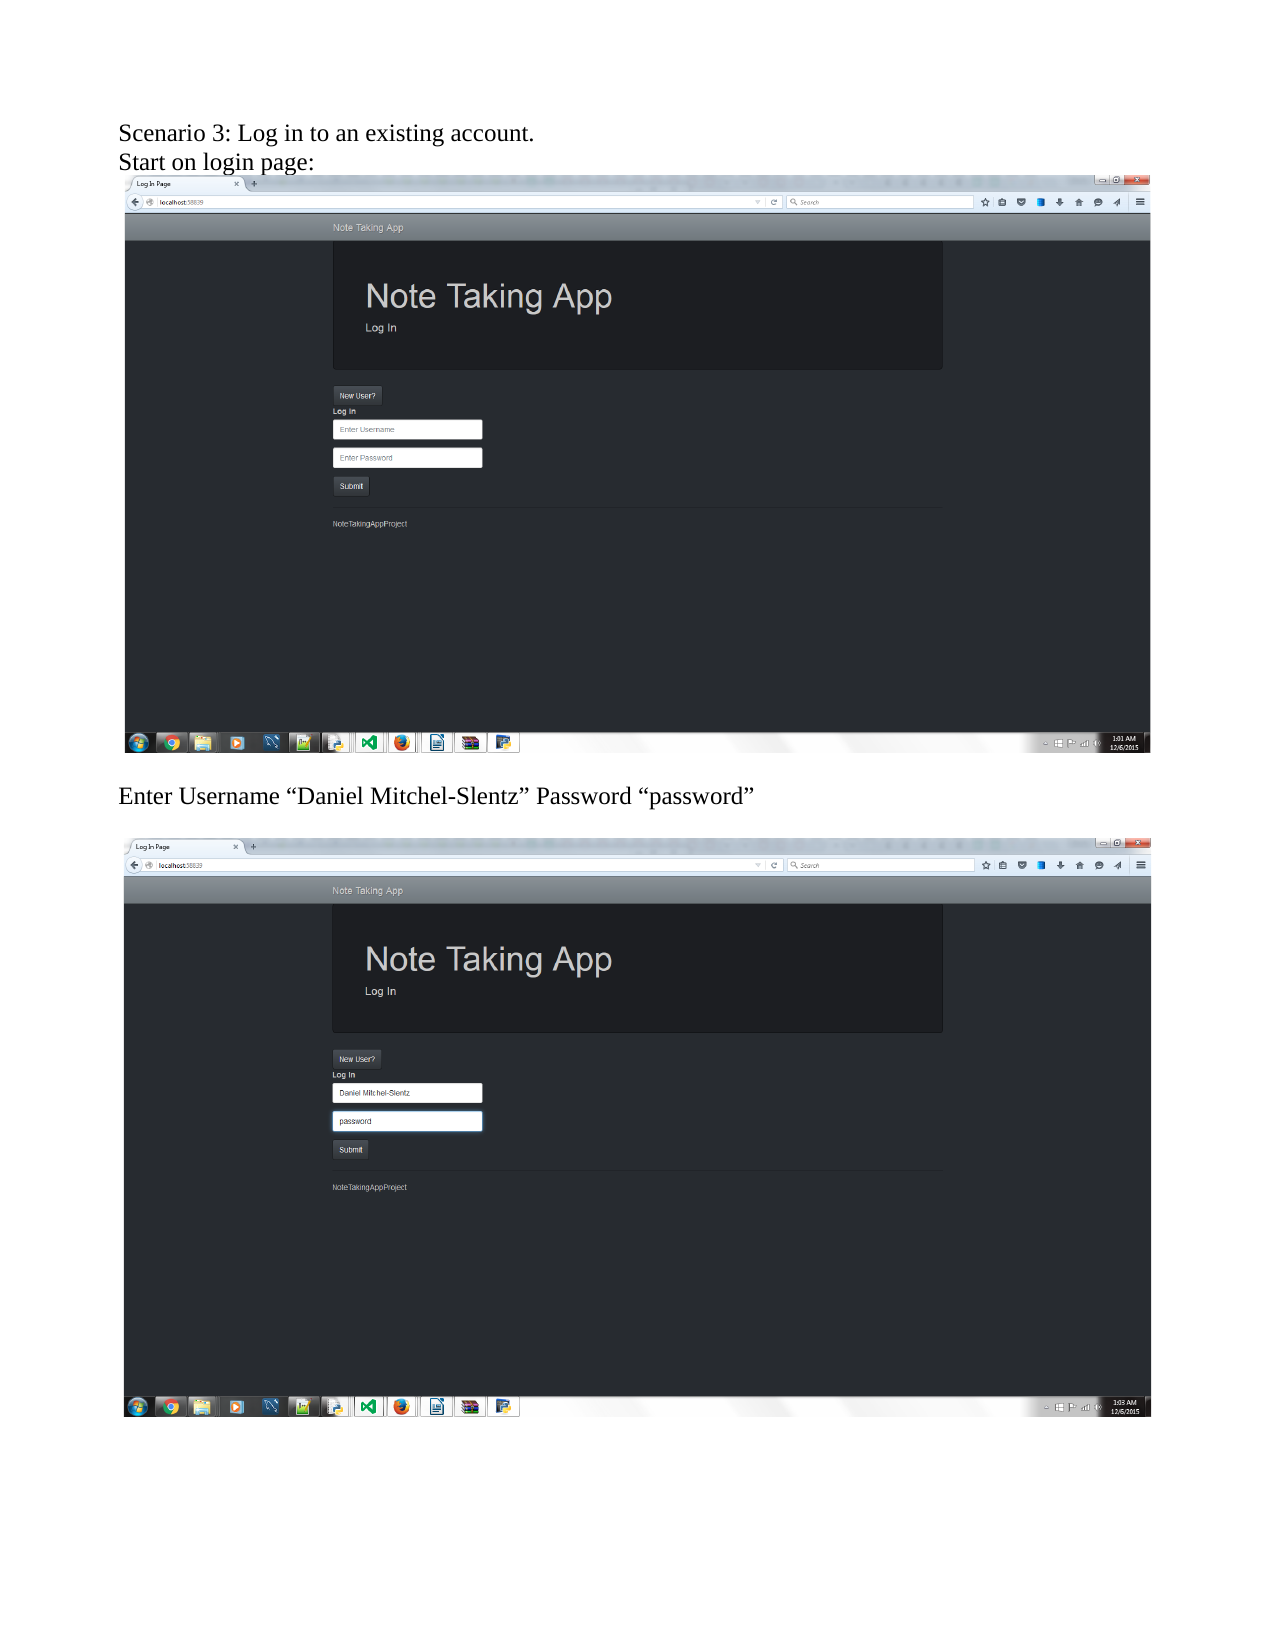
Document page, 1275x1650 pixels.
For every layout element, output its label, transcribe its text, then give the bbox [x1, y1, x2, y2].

picture [123, 838, 1152, 1417]
text Scenario 3: Log in to an existing account. [118, 118, 1157, 147]
text Enter Username “Daniel Mitchel-Slentz” Password “password” [118, 781, 1157, 810]
text Start on login page: [118, 147, 1157, 176]
picture [124, 175, 1151, 753]
